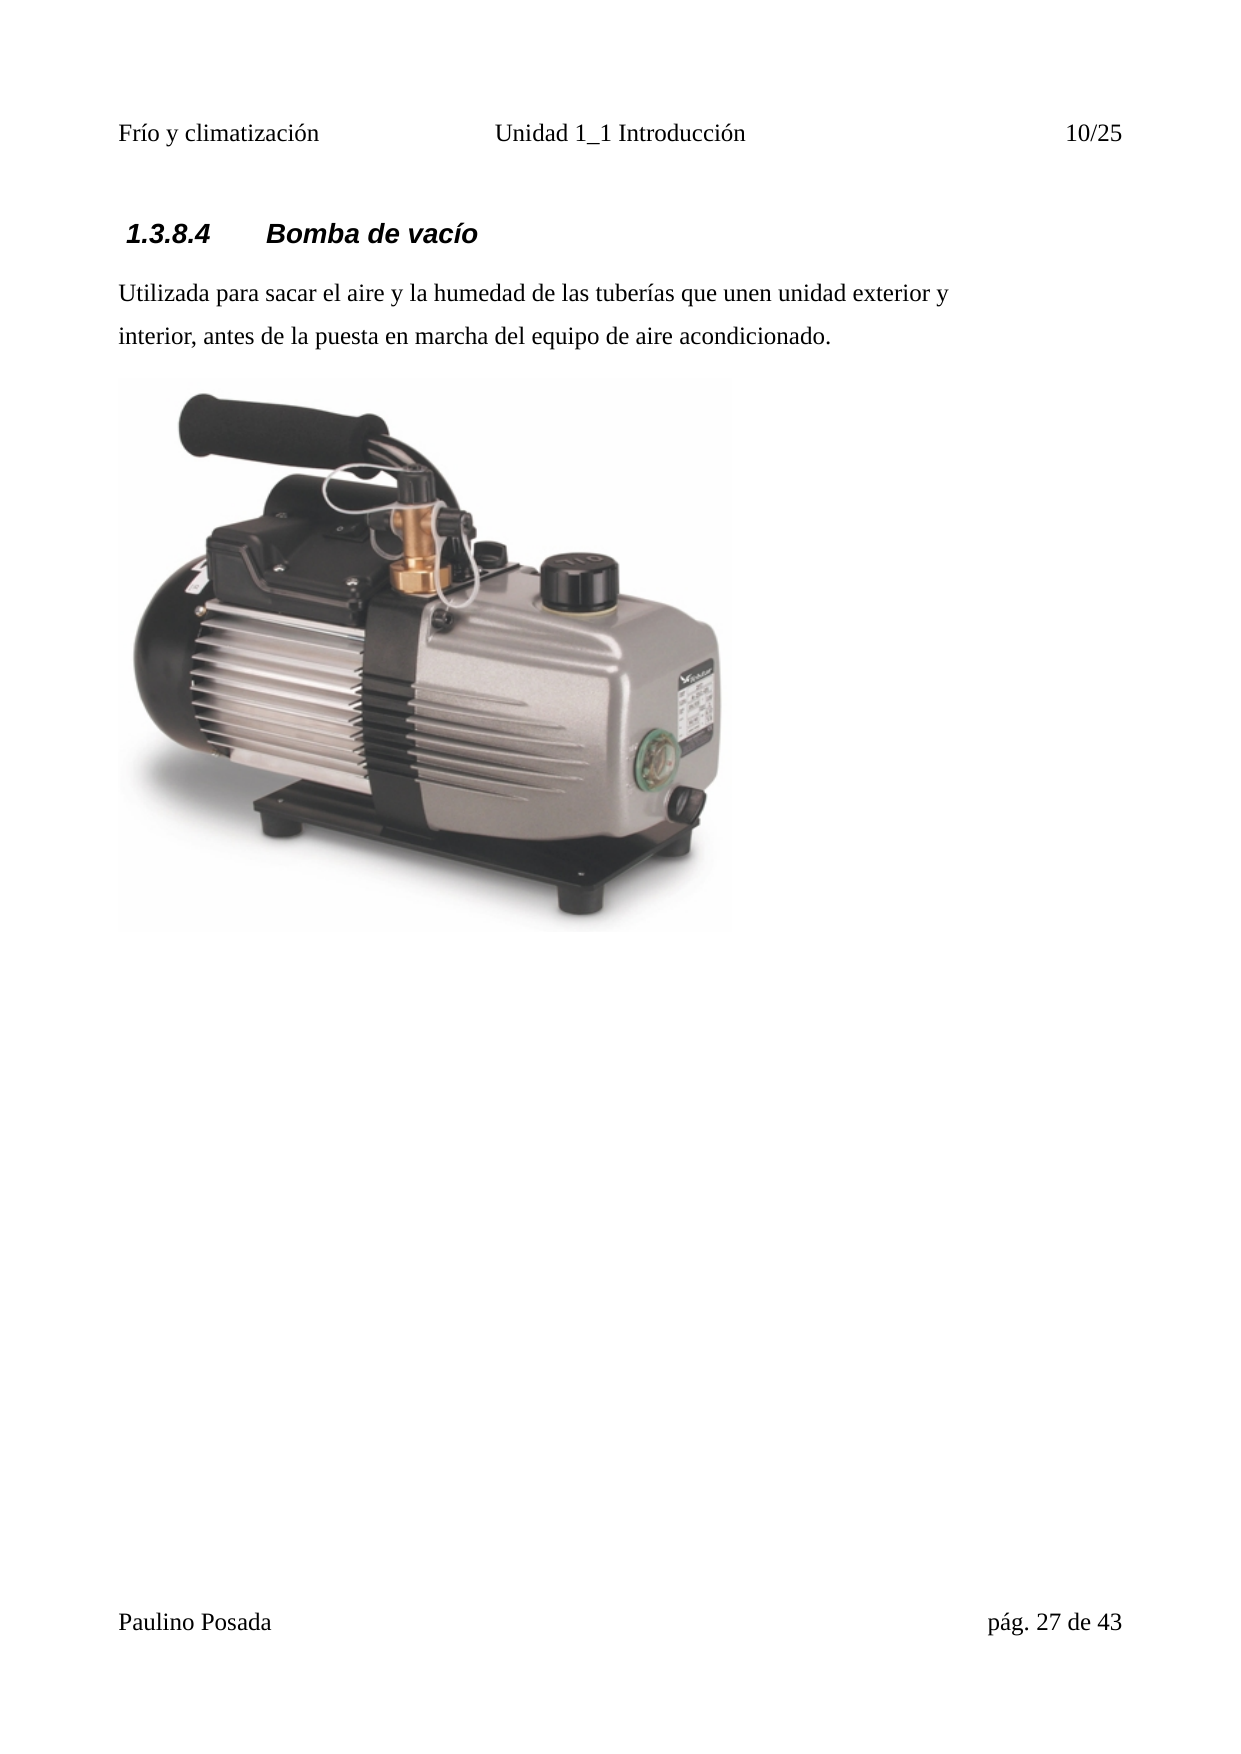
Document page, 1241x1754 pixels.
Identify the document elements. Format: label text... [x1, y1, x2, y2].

picture [118, 378, 732, 932]
text interior, antes de la puesta en marcha del equipo de aire acondicionado. [118, 321, 1122, 350]
text Utilizada para sacar el aire y la humedad de las tuberías que unen unidad exterior y [118, 278, 1122, 307]
subtitle Bomba de vacío [118, 218, 1122, 249]
